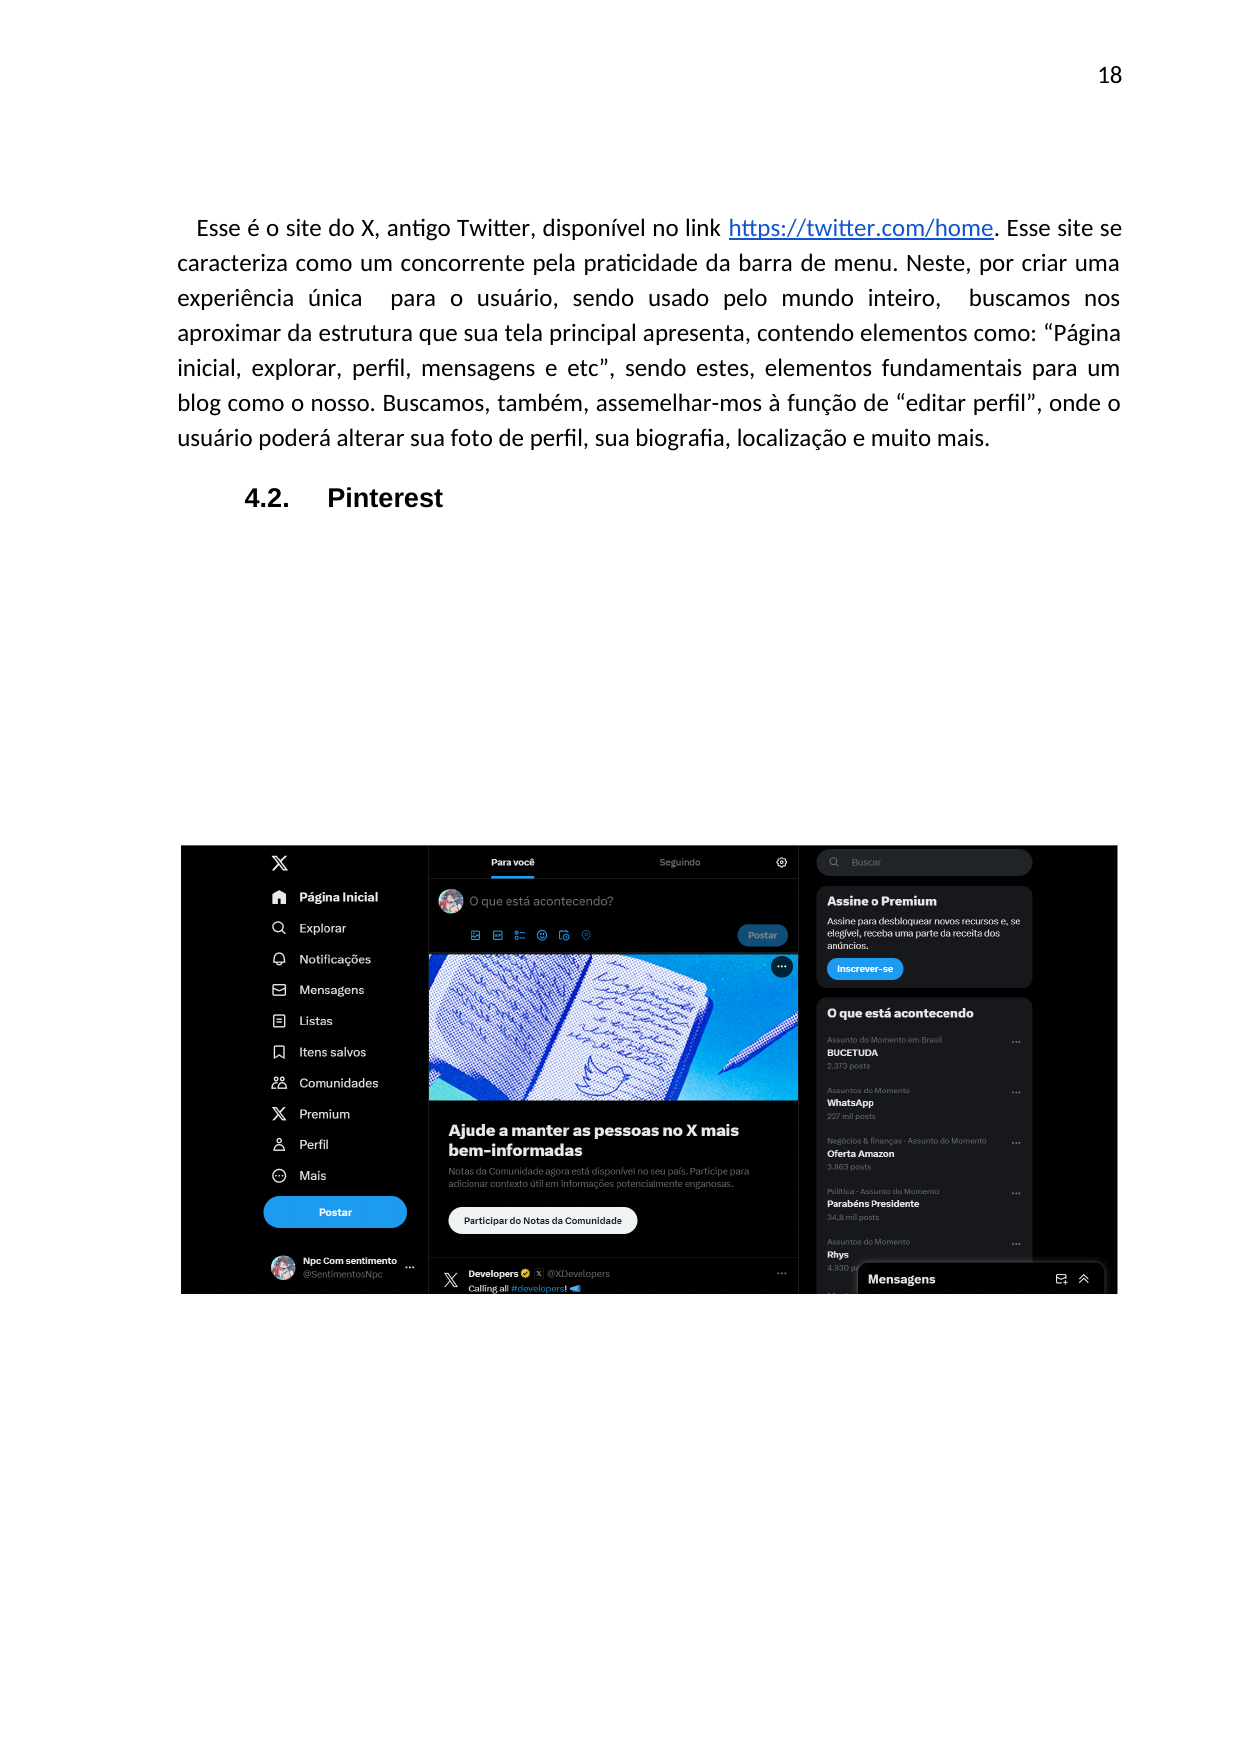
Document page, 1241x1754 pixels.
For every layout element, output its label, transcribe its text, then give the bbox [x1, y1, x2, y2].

subtitle Pinterest [289, 482, 1122, 513]
text Esse é o site do X, antigo Twitter, disponível no link https://twitter.com/home. Esse site se caracteriza como um concorrente pela praticidade da barra de menu. Neste, por criar uma experiência única para o usuário, sendo usado pelo mundo inteiro, buscamos nos aproximar da estrutura que sua tela principal apresenta, contendo elementos como: “Página inicial, explorar, perfil, mensagens e etc”, sendo estes, elementos fundamentais para um blog como o nosso. Buscamos, também, assemelhar-mos à função de “editar perfil”, onde o usuário poderá alterar sua foto de perfil, sua biografia, localização e muito mais. [177, 212, 1122, 453]
picture [181, 845, 1118, 1294]
